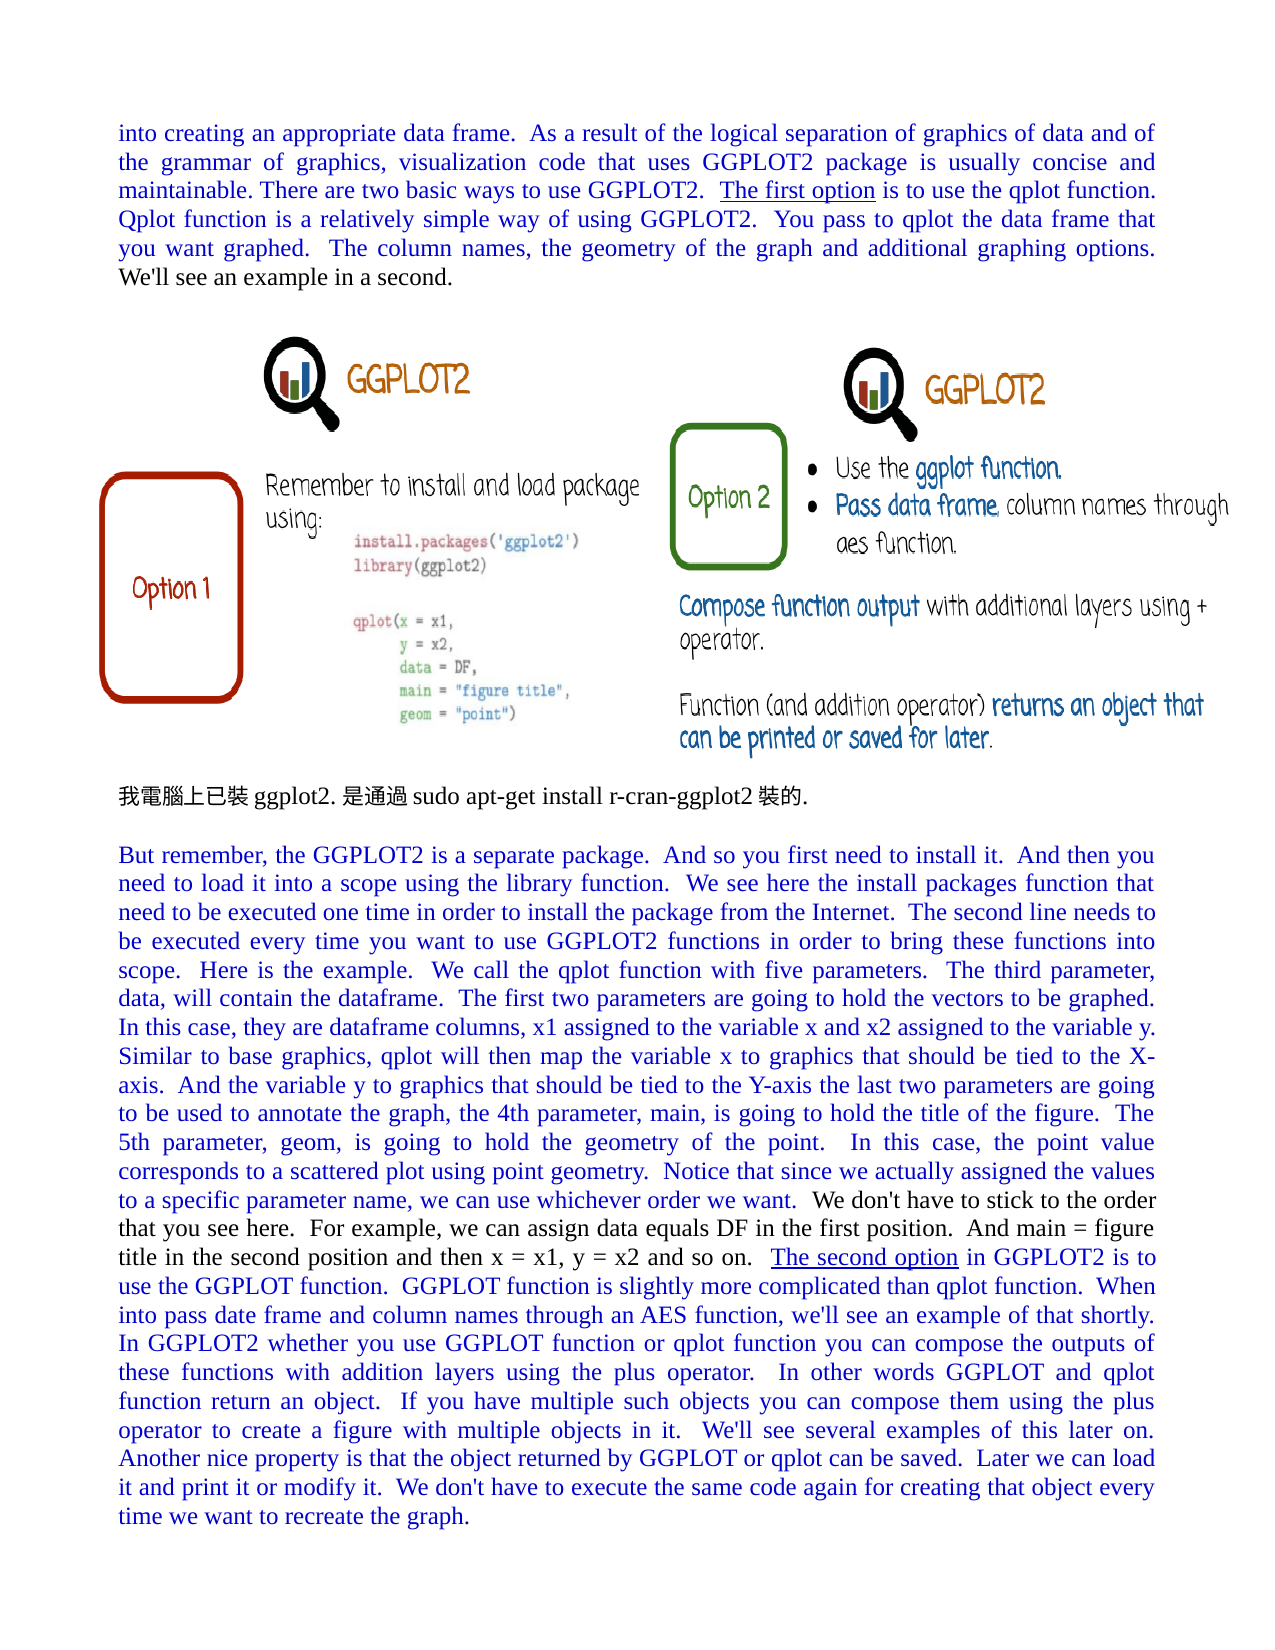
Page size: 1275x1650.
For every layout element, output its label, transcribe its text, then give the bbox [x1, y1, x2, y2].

picture [664, 347, 1237, 762]
text into creating an appropriate data frame. As a result of the logical separation of graphics of data and of the grammar of graphics, visualization code that uses GGPLOT2 package is usually concise and maintainable. There are two basic ways to use GGPLOT2. The first option is to use the qplot function. Qplot function is a relatively simple way of using GGPLOT2. You pass to qplot the data frame that you want graphed. The column names, the geometry of the graph and additional graphing options. We'll see an example in a second. [118, 118, 1157, 291]
picture [77, 333, 651, 734]
text 我電腦上已裝ggplot2. 是通過sudo apt-get install r-cran-ggplot2裝的. [118, 779, 1157, 811]
text But remember, the GGPLOT2 is a separate package. And so you first need to install it. And then you need to load it into a scope using the library function. We see here the install packages function that need to be executed one time in order to install the package from the Internet. The second line needs to be executed every time you want to use GGPLOT2 functions in order to bring these functions into scope. Here is the example. We call the qplot function with five parameters. The third parameter, data, will contain the dataframe. The first two parameters are going to hold the vectors to be graphed. In this case, they are dataframe columns, x1 assigned to the variable x and x2 assigned to the variable y. Similar to base graphics, qplot will then map the variable x to graphics that should be tied to the X-axis. And the variable y to graphics that should be tied to the Y-axis the last two parameters are going to be used to annotate the graph, the 4th parameter, main, is going to hold the title of the figure. The 5th parameter, geom, is going to hold the geometry of the point. In this case, the point value corresponds to a scattered plot using point geometry. Notice that since we actually assigned the values to a specific parameter name, we can use whichever order we want. We don't have to stick to the order that you see here. For example, we can assign data equals DF in the first position. And main = figure title in the second position and then x = x1, y = x2 and so on. The second option in GGPLOT2 is to use the GGPLOT function. GGPLOT function is slightly more complicated than qplot function. When into pass date frame and column names through an AES function, we'll see an example of that shortly. In GGPLOT2 whether you use GGPLOT function or qplot function you can compose the outputs of these functions with addition layers using the plus operator. In other words GGPLOT and qplot function return an object. If you have multiple such objects you can compose them using the plus operator to create a figure with multiple objects in it. We'll see several examples of this later on. Another nice property is that the object returned by GGPLOT or qplot can be saved. Later we can load it and print it or modify it. We don't have to execute the same code again for creating that object every time we want to recreate the graph. [118, 840, 1157, 1530]
